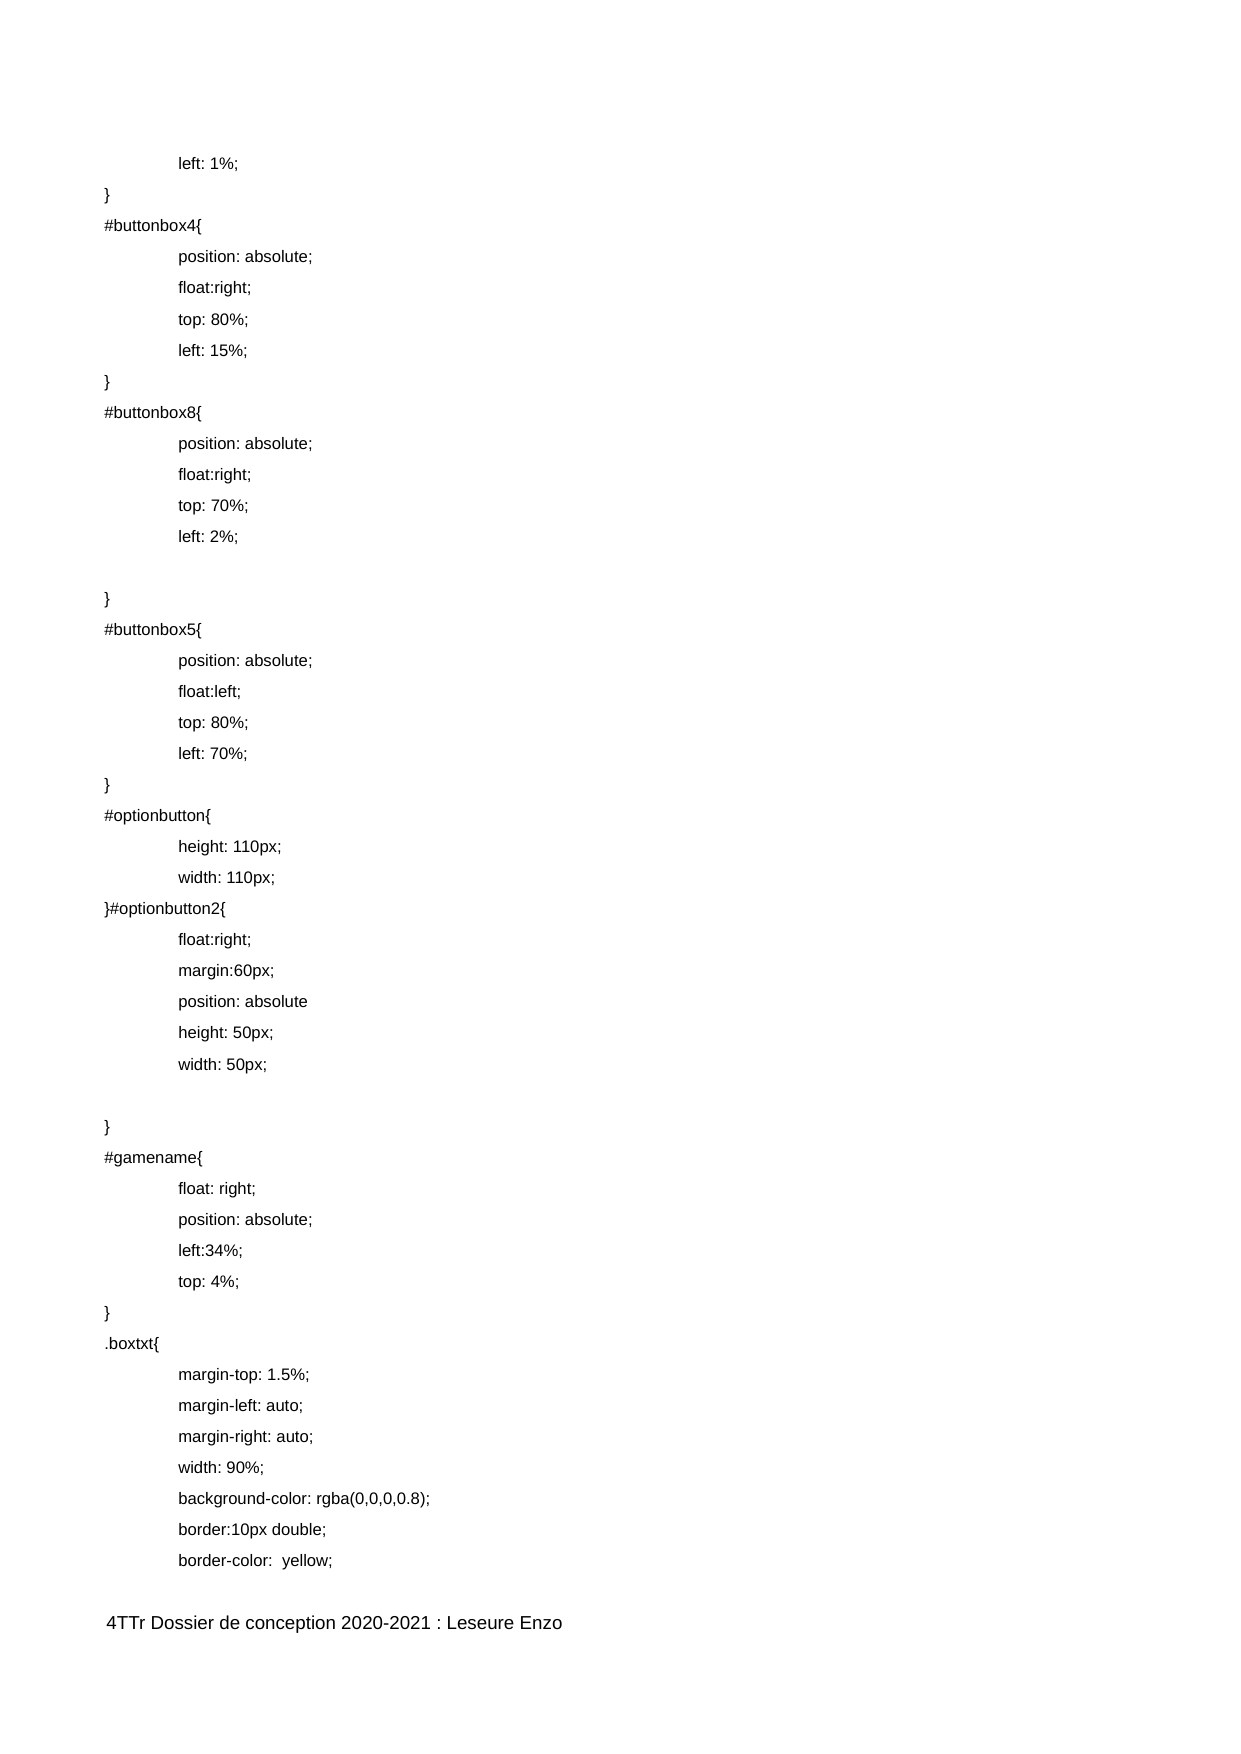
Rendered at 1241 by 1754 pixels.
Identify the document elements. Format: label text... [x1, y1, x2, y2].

text float:right; [104, 930, 1134, 949]
text top: 80%; [104, 713, 1134, 732]
text background-color: rgba(0,0,0,0.8); [104, 1489, 1134, 1508]
text margin-top: 1.5%; [104, 1365, 1134, 1384]
text top: 70%; [104, 496, 1134, 515]
text #buttonbox4{ [104, 216, 1134, 235]
text margin:60px; [104, 961, 1134, 980]
text #buttonbox8{ [104, 402, 1134, 422]
text }#optionbutton2{ [104, 899, 1134, 918]
text } [104, 775, 1134, 794]
text position: absolute [104, 992, 1134, 1011]
text left: 1%; [104, 154, 1134, 173]
text position: absolute; [104, 651, 1134, 670]
text height: 50px; [104, 1023, 1134, 1042]
text } [104, 1116, 1134, 1136]
text margin-right: auto; [104, 1427, 1134, 1446]
text .boxtxt{ [104, 1334, 1134, 1353]
text } [104, 589, 1134, 608]
text width: 110px; [104, 868, 1134, 887]
text top: 80%; [104, 309, 1134, 328]
text position: absolute; [104, 247, 1134, 266]
text #optionbutton{ [104, 806, 1134, 825]
text float: right; [104, 1178, 1134, 1198]
text border:10px double; [104, 1520, 1134, 1539]
text left:34%; [104, 1241, 1134, 1260]
text } [104, 1303, 1134, 1322]
text border-color: yellow; [104, 1551, 1134, 1570]
text #gamename{ [104, 1147, 1134, 1167]
text position: absolute; [104, 1209, 1134, 1229]
text top: 4%; [104, 1272, 1134, 1291]
text float:right; [104, 464, 1134, 484]
text margin-left: auto; [104, 1396, 1134, 1415]
text left: 70%; [104, 744, 1134, 763]
text } [104, 185, 1134, 204]
text width: 90%; [104, 1458, 1134, 1477]
text height: 110px; [104, 837, 1134, 856]
text float:right; [104, 278, 1134, 297]
text } [104, 371, 1134, 391]
text float:left; [104, 682, 1134, 701]
text left: 2%; [104, 527, 1134, 546]
text #buttonbox5{ [104, 620, 1134, 639]
text position: absolute; [104, 433, 1134, 453]
text width: 50px; [104, 1054, 1134, 1073]
text left: 15%; [104, 340, 1134, 359]
